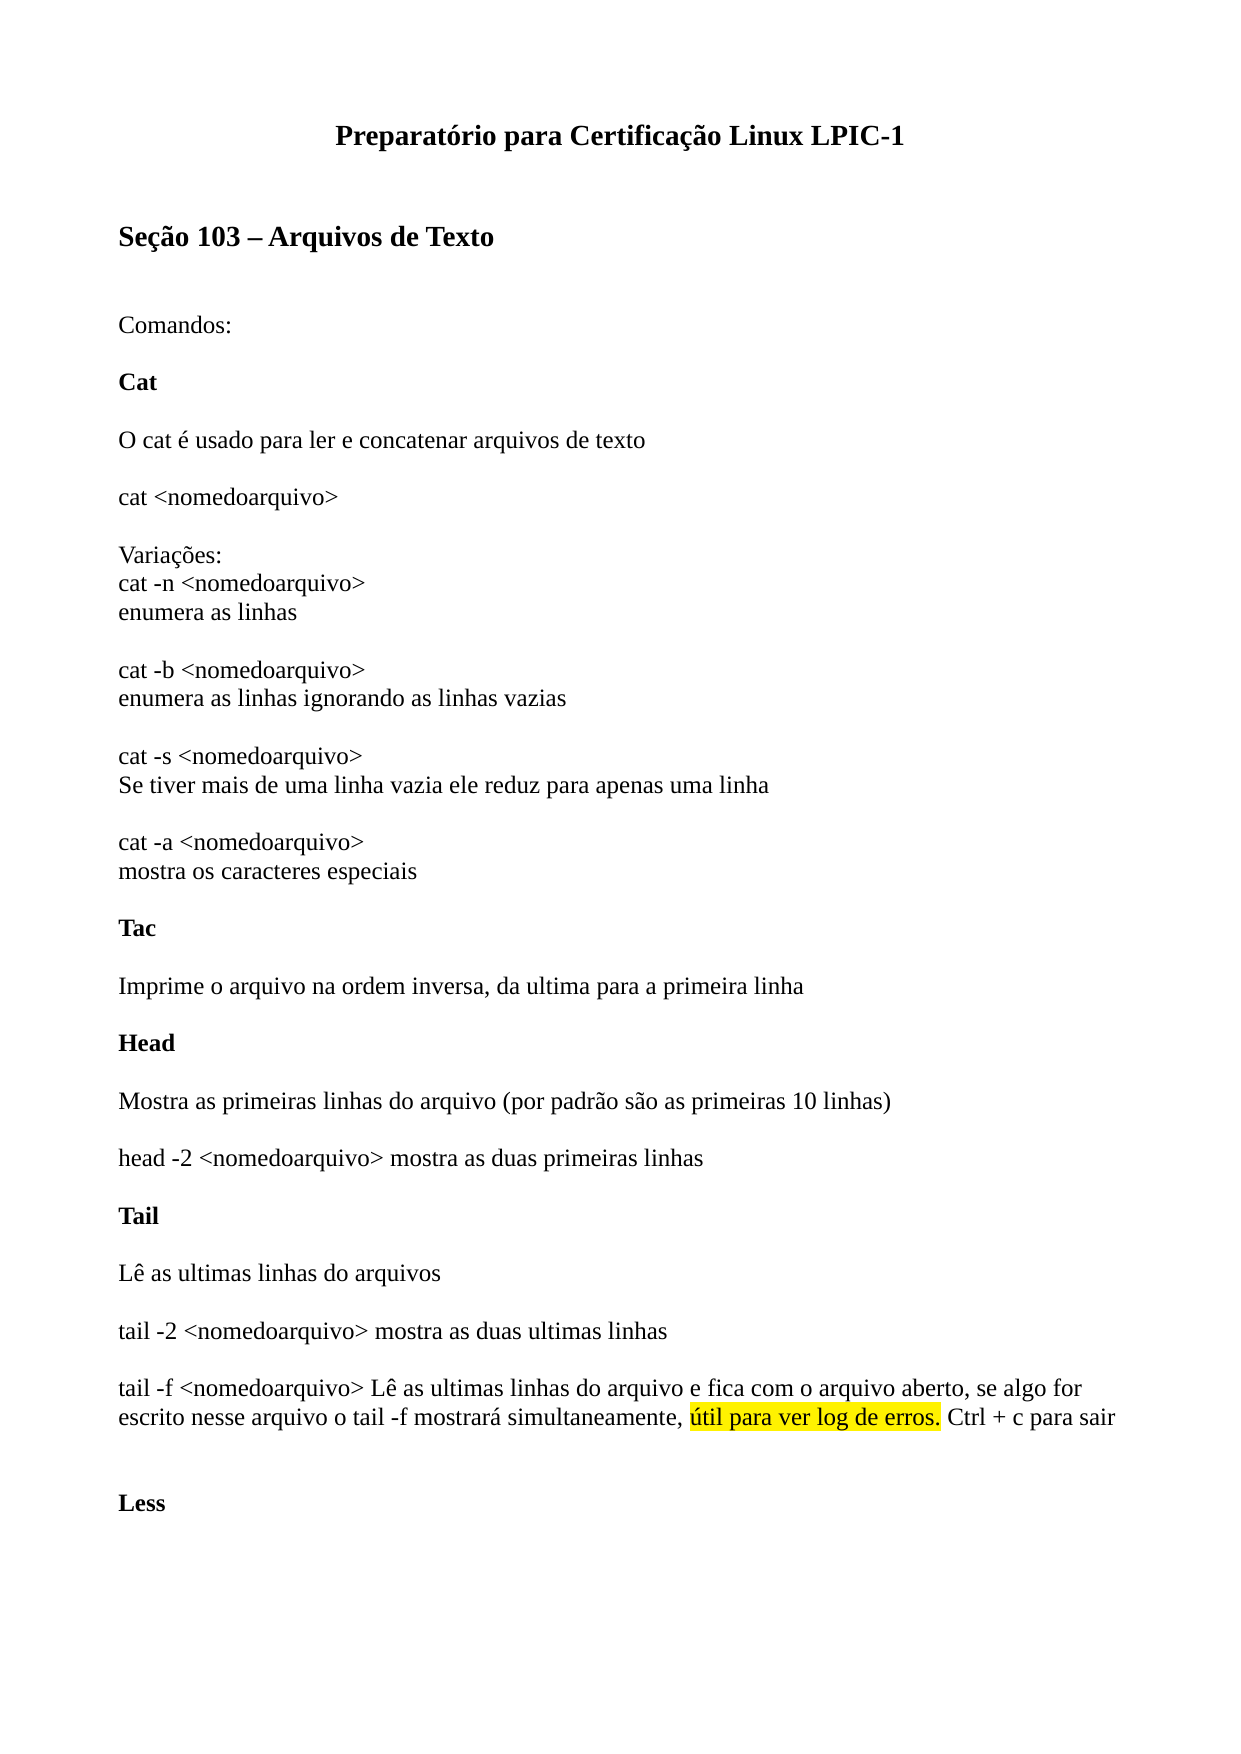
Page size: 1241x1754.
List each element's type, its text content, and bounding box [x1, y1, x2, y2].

text cat -s <nomedoarquivo> [118, 741, 1122, 770]
text Tail [118, 1201, 1122, 1230]
text cat <nomedoarquivo> [118, 482, 1122, 511]
text Comandos: [118, 310, 1122, 338]
text Head [118, 1028, 1122, 1057]
text Variações: [118, 540, 1122, 568]
text enumera as linhas [118, 597, 1122, 626]
text Se tiver mais de uma linha vazia ele reduz para apenas uma linha [118, 770, 1122, 798]
text Less [118, 1488, 1122, 1517]
text cat -n <nomedoarquivo> [118, 568, 1122, 597]
text head -2 <nomedoarquivo> mostra as duas primeiras linhas [118, 1143, 1122, 1172]
text Mostra as primeiras linhas do arquivo (por padrão são as primeiras 10 linhas) [118, 1086, 1122, 1115]
text Preparatório para Certificação Linux LPIC-1 [118, 118, 1122, 152]
text Tac [118, 913, 1122, 942]
text Seção 103 – Arquivos de Texto [118, 219, 1122, 252]
text cat -b <nomedoarquivo> [118, 655, 1122, 683]
text tail -2 <nomedoarquivo> mostra as duas ultimas linhas [118, 1316, 1122, 1345]
text enumera as linhas ignorando as linhas vazias [118, 683, 1122, 712]
text Imprime o arquivo na ordem inversa, da ultima para a primeira linha [118, 971, 1122, 1000]
text Lê as ultimas linhas do arquivos [118, 1258, 1122, 1287]
text tail -f <nomedoarquivo> Lê as ultimas linhas do arquivo e fica com o arquivo aberto, se algo for escrito nesse arquivo o tail -f mostrará simultaneamente, útil para ver log de erros. Ctrl + c para sair [118, 1373, 1122, 1431]
text mostra os caracteres especiais [118, 856, 1122, 885]
text cat -a <nomedoarquivo> [118, 827, 1122, 856]
text O cat é usado para ler e concatenar arquivos de texto [118, 425, 1122, 453]
text Cat [118, 367, 1122, 396]
